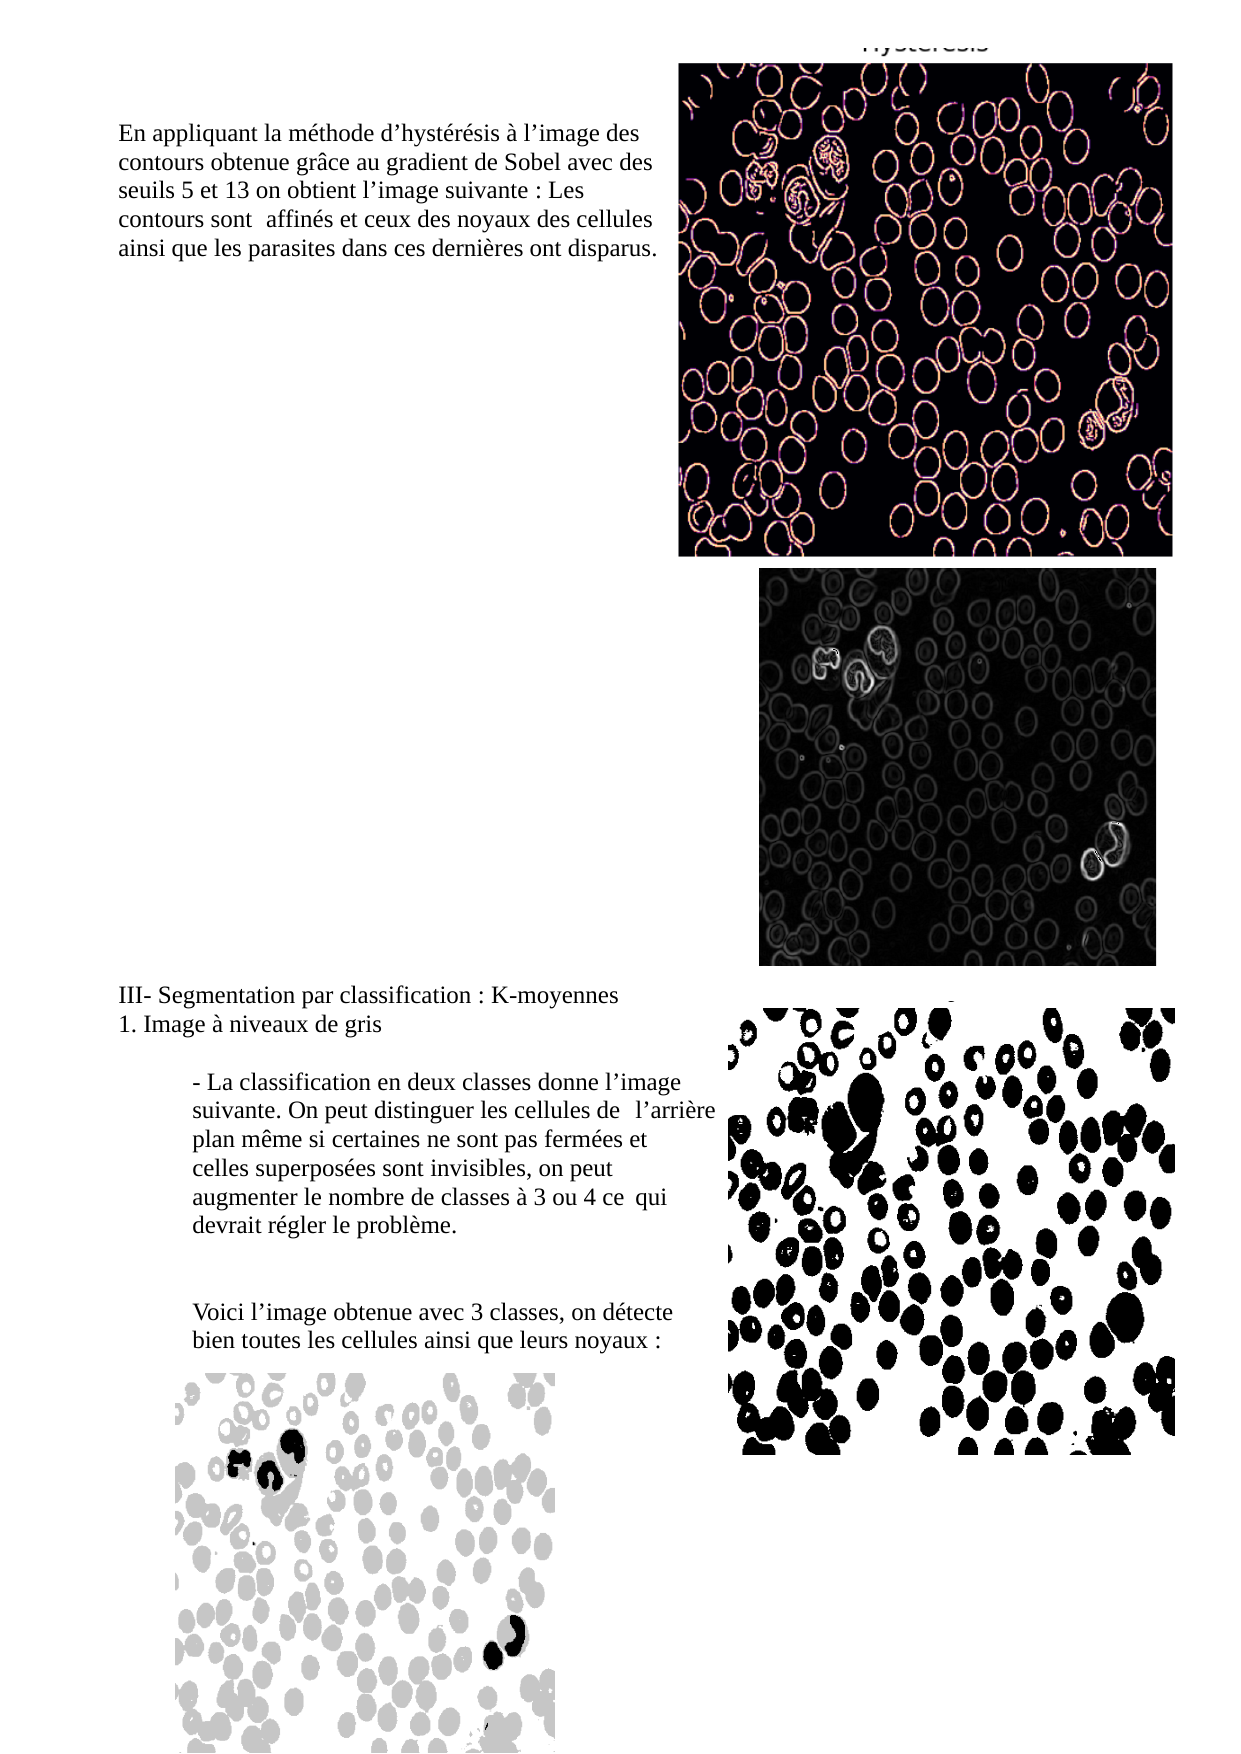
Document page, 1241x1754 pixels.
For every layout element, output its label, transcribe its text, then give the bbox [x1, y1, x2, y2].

text En appliquant la méthode d’hystérésis à l’image des contours obtenue grâce au gradient de Sobel avec des seuils 5 et 13 on obtient l’image suivante : Les contours sont affinés et ceux des noyaux des cellules ainsi que les parasites dans ces dernières ont disparus. [118, 118, 661, 262]
picture [718, 1001, 1182, 1460]
text III- Segmentation par classification : K-moyennes [118, 981, 1122, 1009]
text Voici l’image obtenue avec 3 classes, on détecte bien toutes les cellules ainsi que leurs noyaux : [118, 1297, 718, 1354]
picture [759, 568, 1157, 966]
text - La classification en deux classes donne l’image suivante. On peut distinguer les cellules de l’arrière plan même si certaines ne sont pas fermées et celles superposées sont invisibles, on peut augmenter le nombre de classes à 3 ou 4 ce qui devrait régler le problème. [118, 1067, 718, 1239]
picture [661, 48, 1189, 559]
picture [169, 1369, 558, 1754]
text 1. Image à niveaux de gris [118, 1009, 718, 1038]
